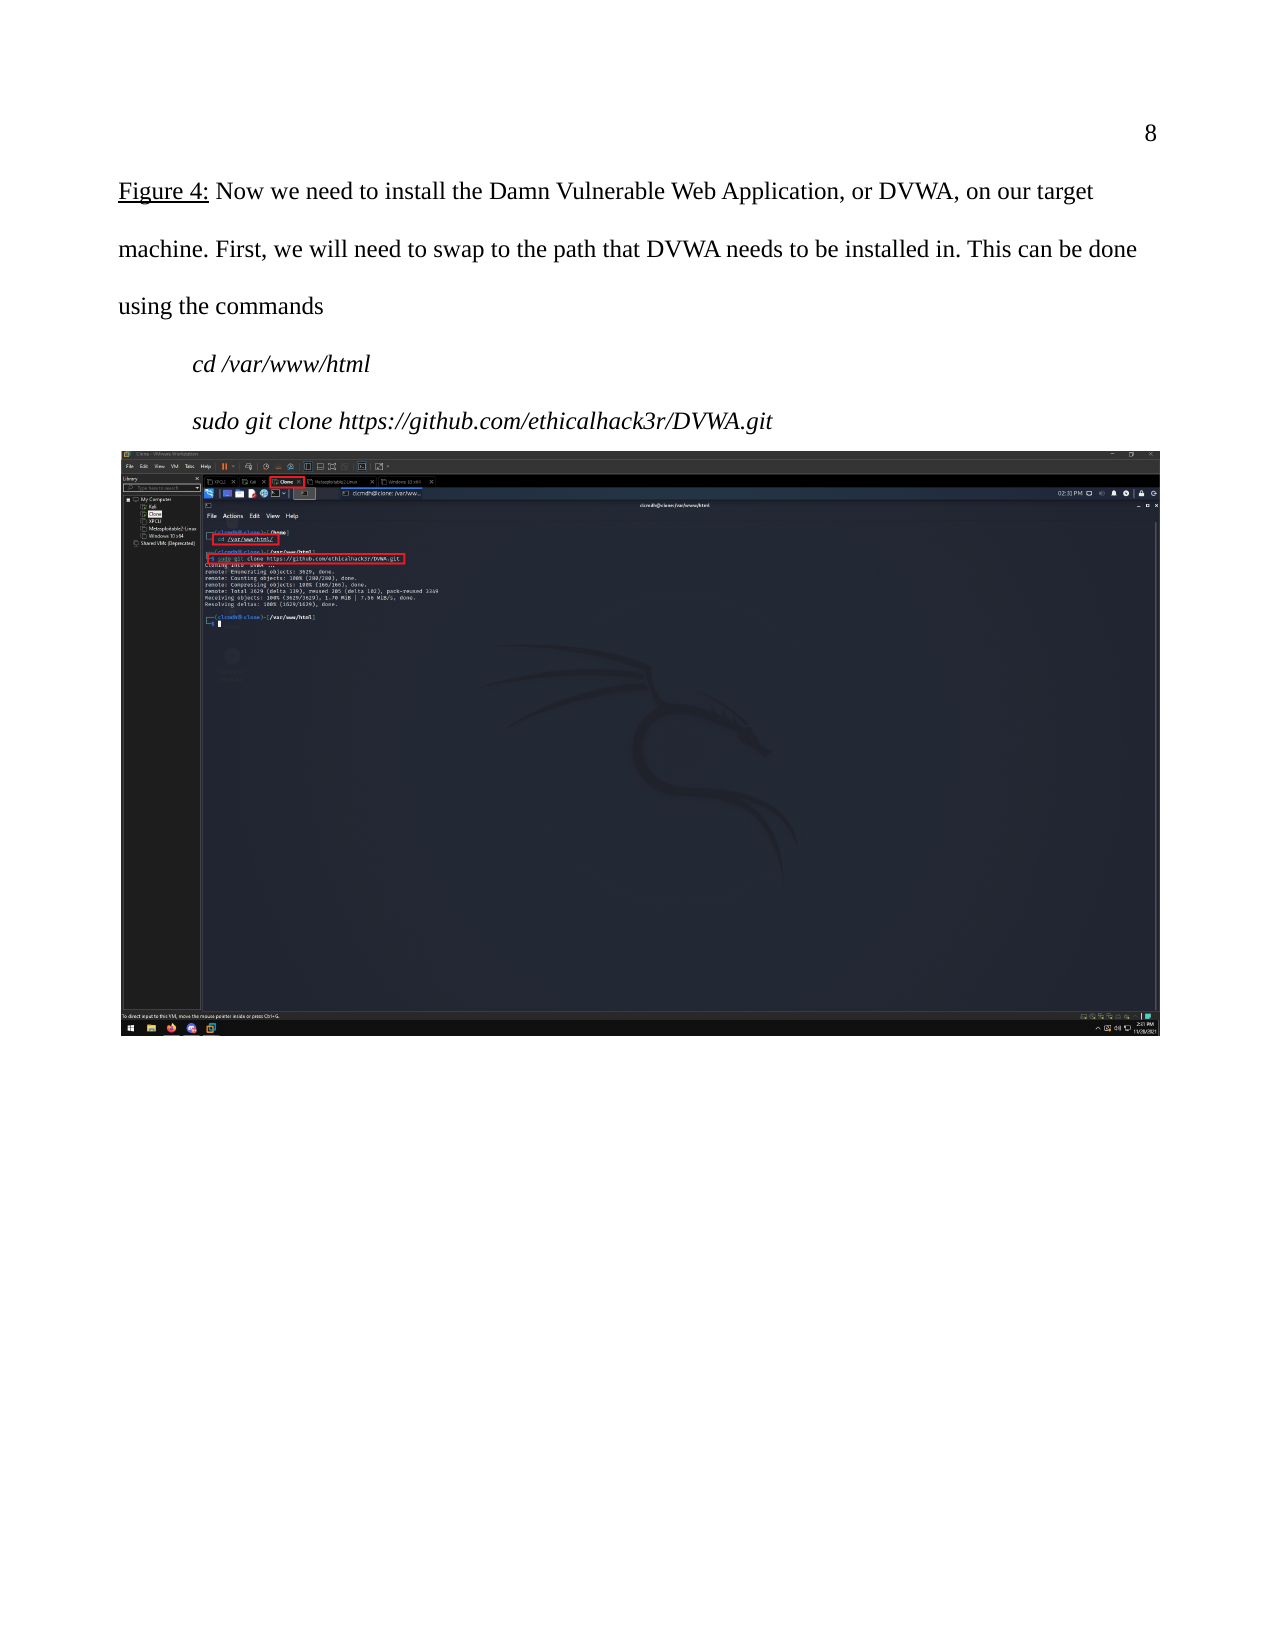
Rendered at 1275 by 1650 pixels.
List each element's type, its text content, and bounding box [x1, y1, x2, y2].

text sudo git clone https://github.com/ethicalhack3r/DVWA.git [118, 406, 1157, 435]
text cd /var/www/html [118, 349, 1157, 378]
picture [121, 451, 1160, 1036]
text Figure 4: Now we need to install the Damn Vulnerable Web Application, or DVWA, on our target machine. First, we will need to swap to the path that DVWA needs to be installed in. This can be done using the commands [118, 176, 1157, 320]
